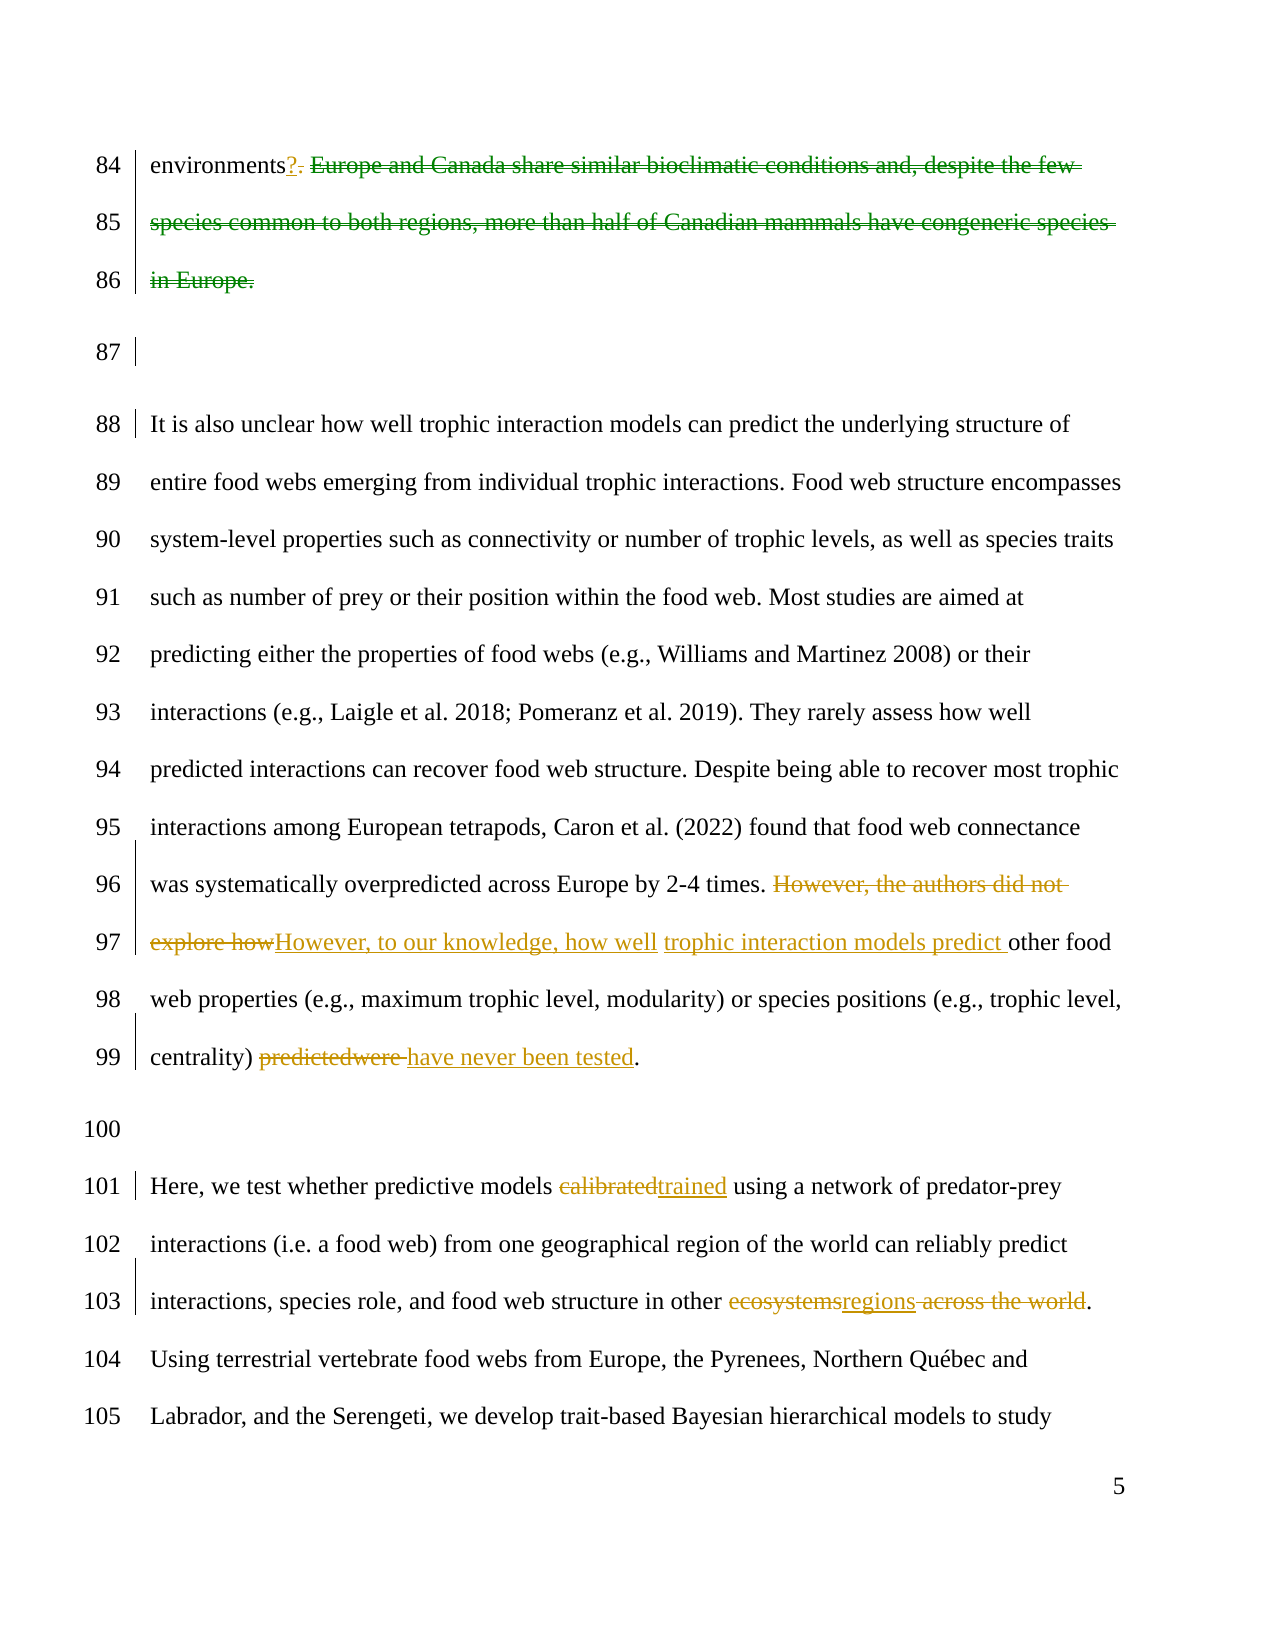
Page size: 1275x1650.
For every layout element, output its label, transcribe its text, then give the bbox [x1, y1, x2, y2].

text Here, we test whether predictive models trained using a network of predator-prey interactions (i.e. a food web) from one geographical region of the world can reliably predict interactions, species role, and food web structure in other regions. Using terrestrial vertebrate food webs from Europe, the Pyrenees, Northern Québec and Labrador, and the Serengeti, we develop trait-based Bayesian hierarchical models to study prediction efficiency of species interactions and food web properties across regions. We aim to (1) identify the factors (i.e., geographic, environmental, functional, or phylogenetic distances) influencing the transferability of models across geographical regions, (2) predict trophic roles across species and (3) quantify the predicted food web properties. First, we expect more similar food webs will yield better transferability since the similarity of the functional relationships driving interactions should depend on the similarity of the environment and species composition of the respective food webs (Gravel et al., 2016). Second, , we expect the prediction of pairwise interactions to be superior to that of food web properties. Some processes constrain food webs properties (e.g., the number of feasible interactions) act at scales different than the processes driving interactions that are encompassed by trophic interaction models (Strydom et al., 2021). This mismatch between the scale of processes modelled and the processes influencing food web properties are likely to create discrepancies between the predicted and observed food webs. [150, 1171, 1125, 1430]
text It is also unclear how well trophic interaction models can predict the underlying structure of entire food webs emerging from individual trophic interactions. Food web structure encompasses system-level properties such as connectivity or number of trophic levels, as well as species traits such as number of prey or their position within the food web. Most studies are aimed at predicting either the properties of food webs (e.g., Williams and Martinez 2008) or their interactions (e.g., Laigle et al. 2018; Pomeranz et al. 2019). They rarely assess how well predicted interactions can recover food web structure. Despite being able to recover most trophic interactions among European tetrapods, Caron et al. (2022) found that food web connectance was systematically overpredicted across Europe by 2-4 times. However, to our knowledge, how well trophic interaction models predict other food web properties (e.g., maximum trophic level, modularity) or species positions (e.g., trophic level, centrality) have never been tested. [150, 409, 1125, 1070]
text It is, however, still unclear how well predictive models of trophic interactions can transfer knowledge across different regions. Strydom et al. (2022) recently tested model transferability using a mammal phylogeny to map latent traits extracted from the European mammalian food web to predict its Canadian counterpart. Using this approach, the authors were able to recover 90% of known trophic interactions among Canadian mammals without any prior information on the food web. Europe and Canada share similar bioclimatic conditions and, despite the few species common to both regions, more than half of Canadian mammals have congeneric species in Europe. Thus, this demonstration of model transferability results raise the following question: how inferences would transfer to more contrasting environments? [150, 150, 1125, 294]
